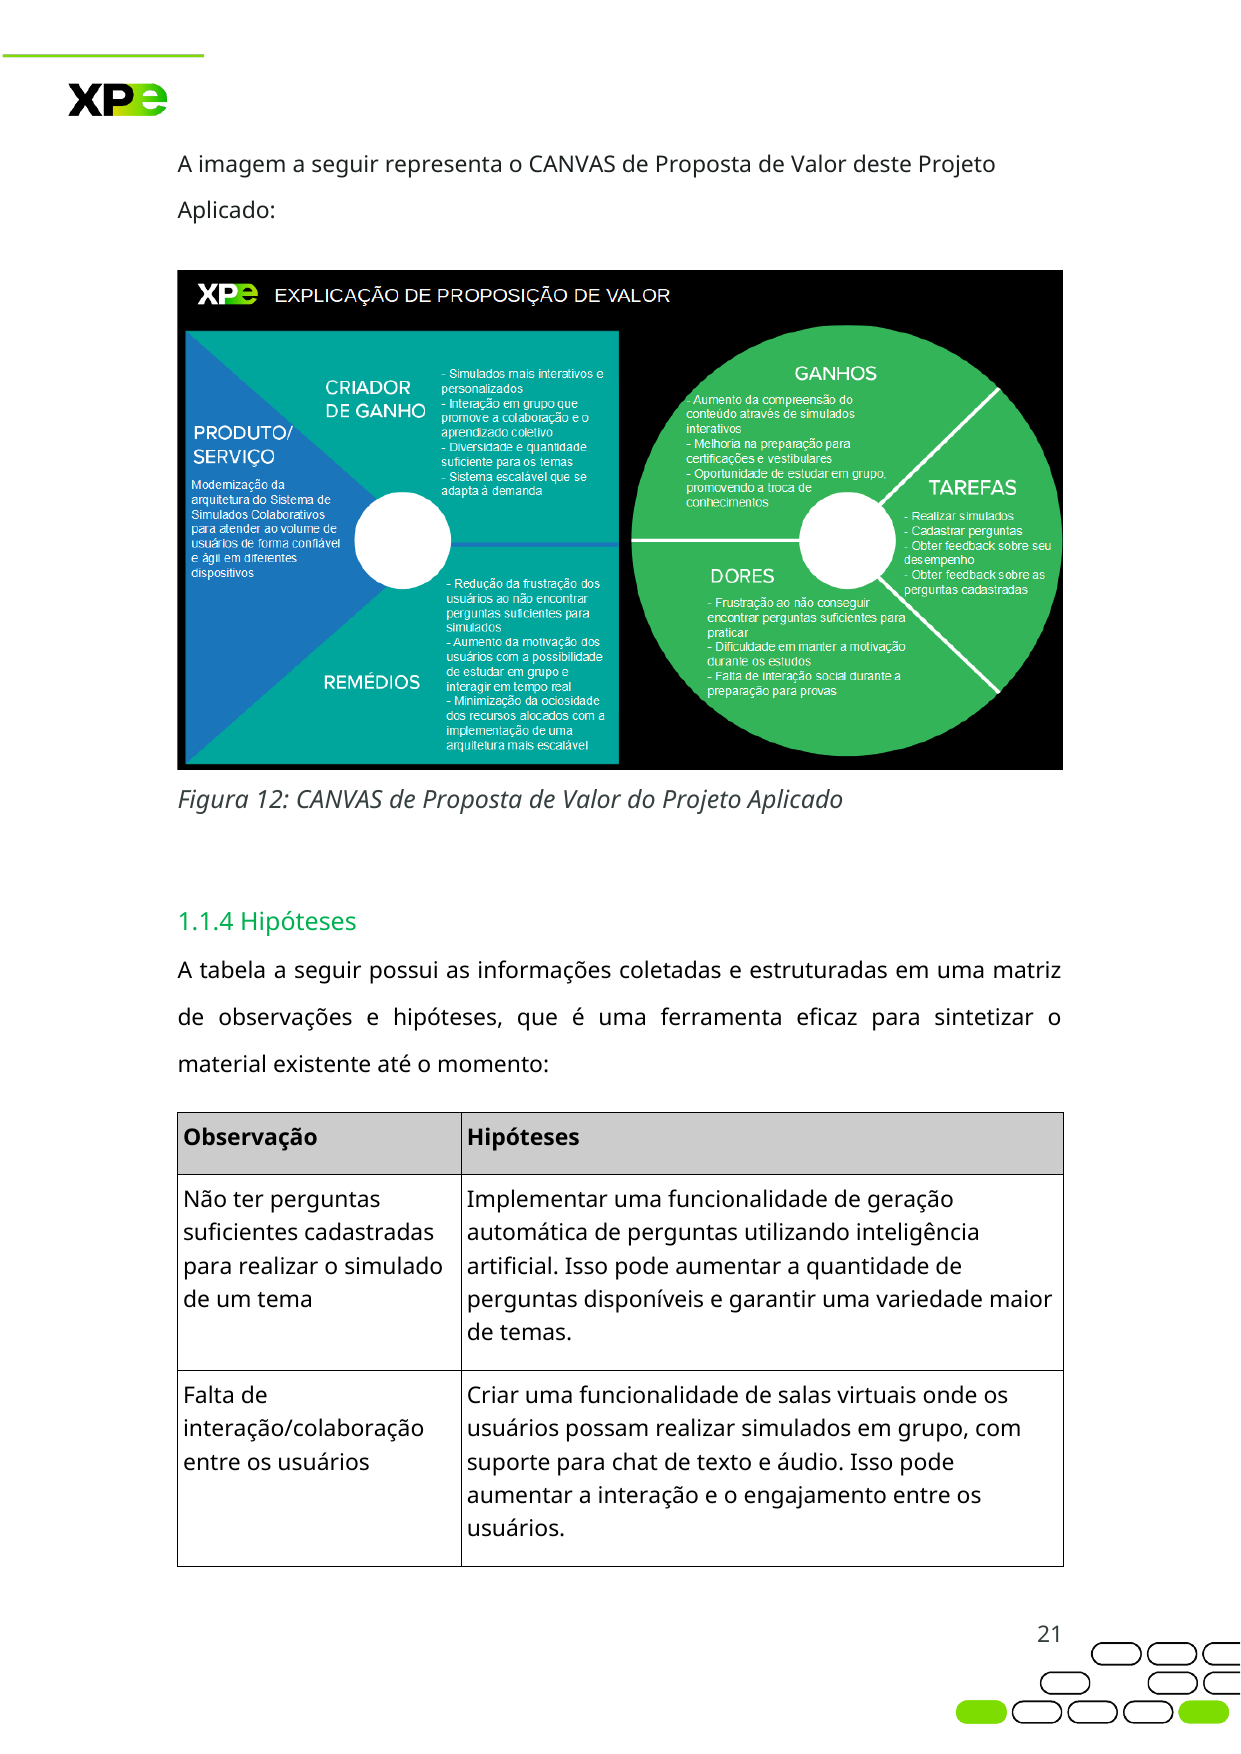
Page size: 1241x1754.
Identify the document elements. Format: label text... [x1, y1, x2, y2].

table_header Hipóteses [462, 1113, 1063, 1174]
picture [955, 1642, 1241, 1724]
table_cell Implementar uma funcionalidade de geração automática de perguntas utilizando inteligência artificial. Isso pode aumentar a quantidade de perguntas disponíveis e garantir uma variedade maior de temas. [462, 1175, 1063, 1370]
picture [177, 270, 1063, 770]
picture [2, 51, 205, 148]
text Figura 12: CANVAS de Proposta de Valor do Projeto Aplicado [177, 770, 1063, 816]
text A tabela a seguir possui as informações coletadas e estruturadas em uma matriz de observações e hipóteses, que é uma ferramenta eficaz para sintetizar o material existente até o momento: [177, 954, 1063, 1079]
text A imagem a seguir representa o CANVAS de Proposta de Valor deste Projeto Aplicado: [177, 148, 1063, 226]
table_cell Falta de interação/colaboração entre os usuários [178, 1371, 461, 1566]
table_header Observação [178, 1113, 461, 1174]
table_cell Não ter perguntas suficientes cadastradas para realizar o simulado de um tema [178, 1175, 461, 1370]
subtitle 1.1.4 Hipóteses [177, 903, 1063, 937]
table_cell Criar uma funcionalidade de salas virtuais onde os usuários possam realizar simulados em grupo, com suporte para chat de texto e áudio. Isso pode aumentar a interação e o engajamento entre os usuários. [462, 1371, 1063, 1566]
